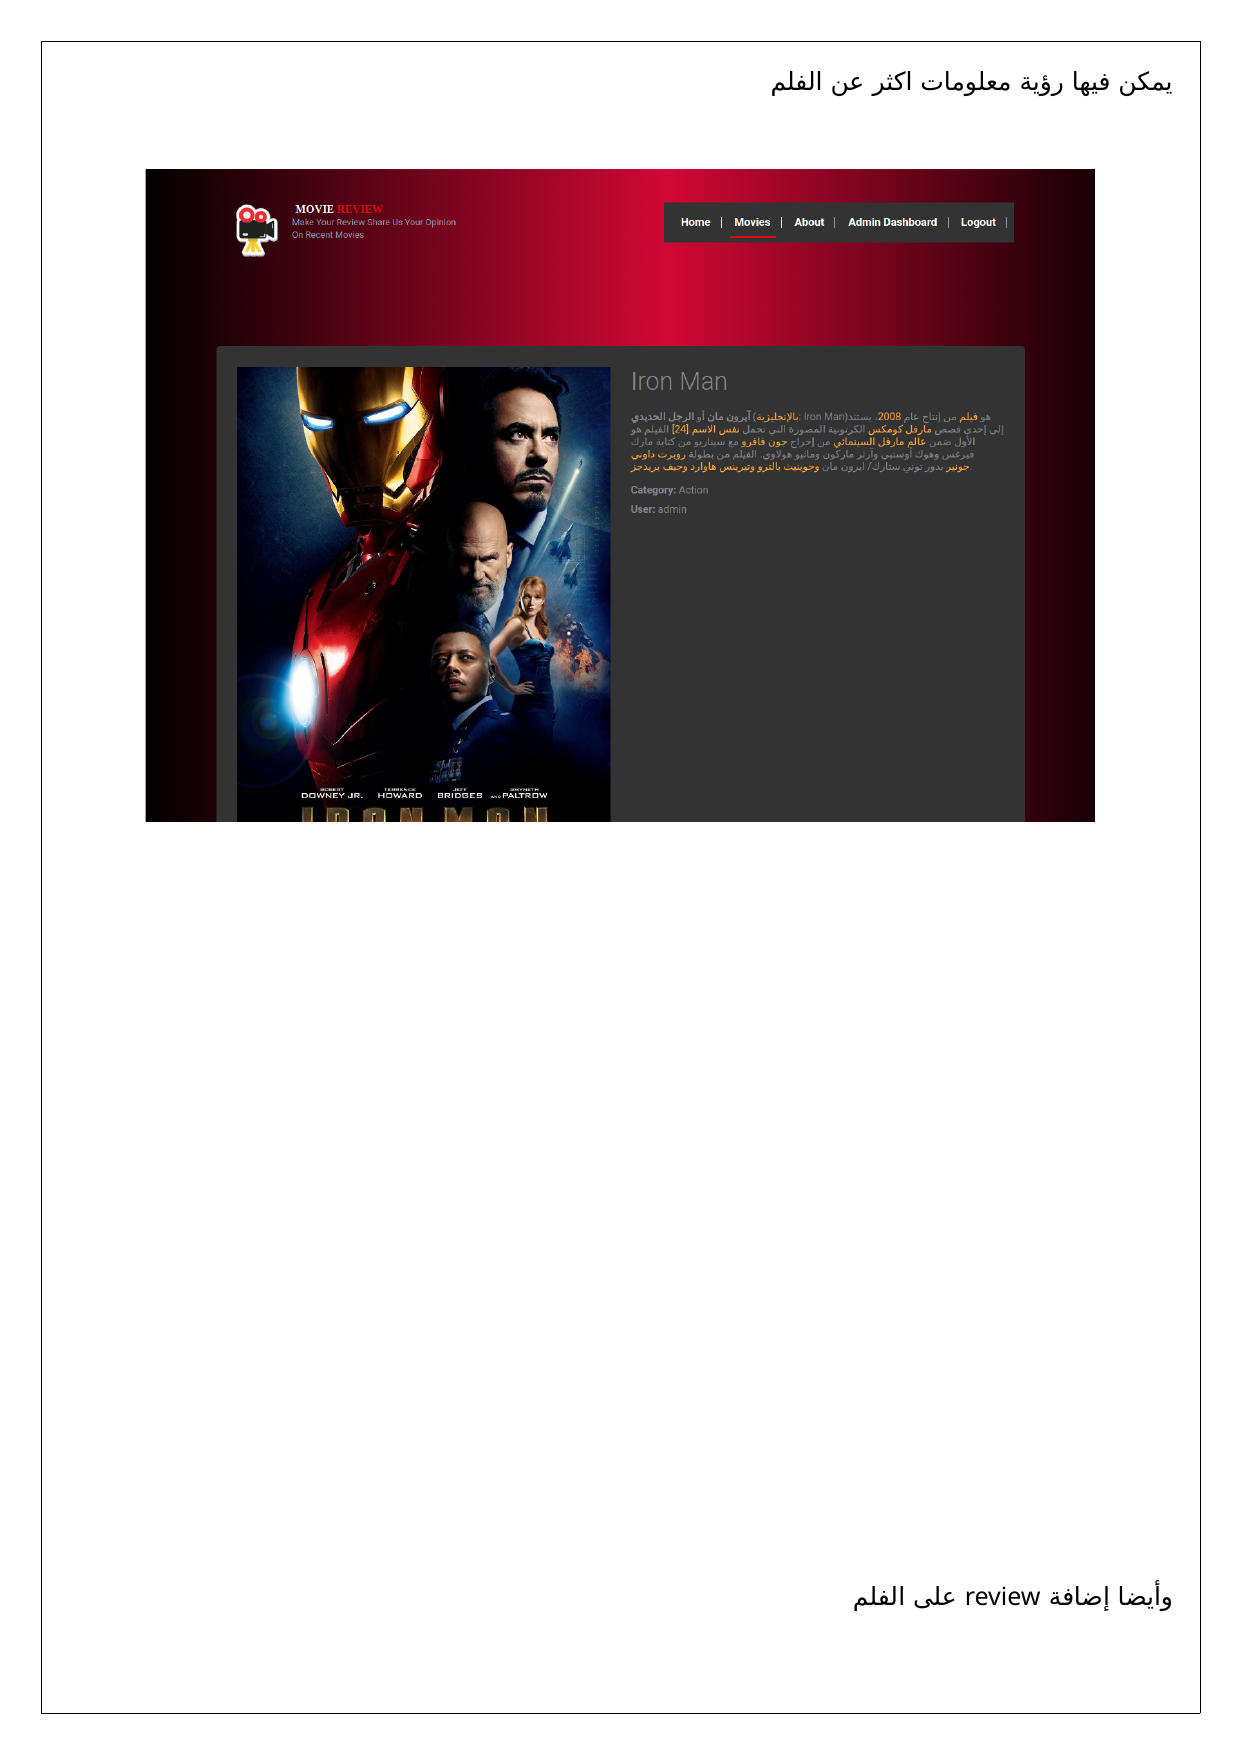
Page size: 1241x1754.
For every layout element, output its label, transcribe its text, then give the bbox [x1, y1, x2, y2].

text وأيضا إضافة review على الفلم [68, 1579, 1173, 1613]
text يمكن فيها رؤية معلومات اكثر عن الفلم [68, 68, 1173, 97]
picture [145, 169, 1095, 822]
